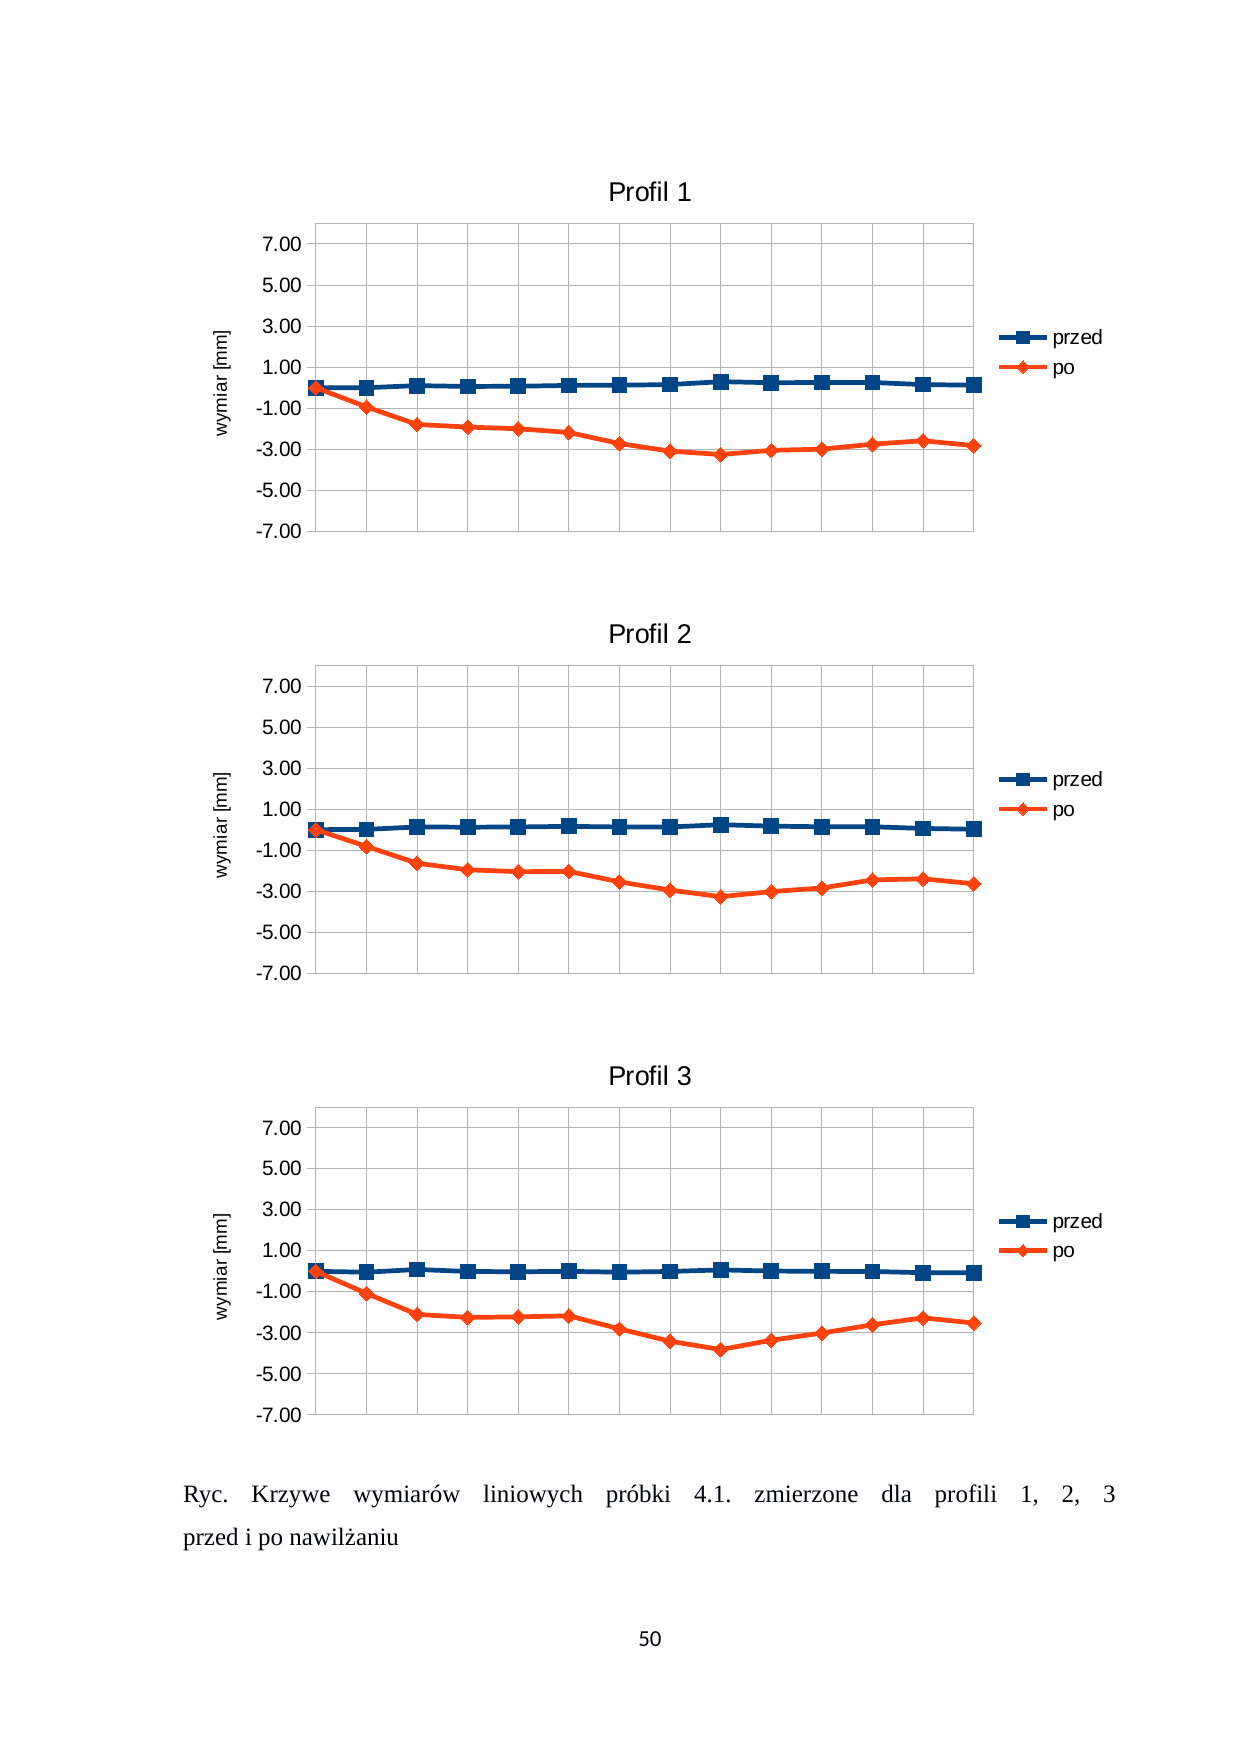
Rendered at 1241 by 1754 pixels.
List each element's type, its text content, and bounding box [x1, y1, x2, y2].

table_cell [177, 1032, 1122, 1037]
table_header [177, 148, 1122, 153]
table_cell [177, 1435, 1122, 1473]
table_cell [177, 590, 1122, 595]
table_header [177, 552, 1122, 590]
table_cell Ryc. Krzywe wymiarów liniowych próbki 4.1. zmierzone dla profili 1, 2, 3 przed i po nawilżaniu [177, 1474, 1122, 1578]
table_cell [177, 993, 1122, 1032]
